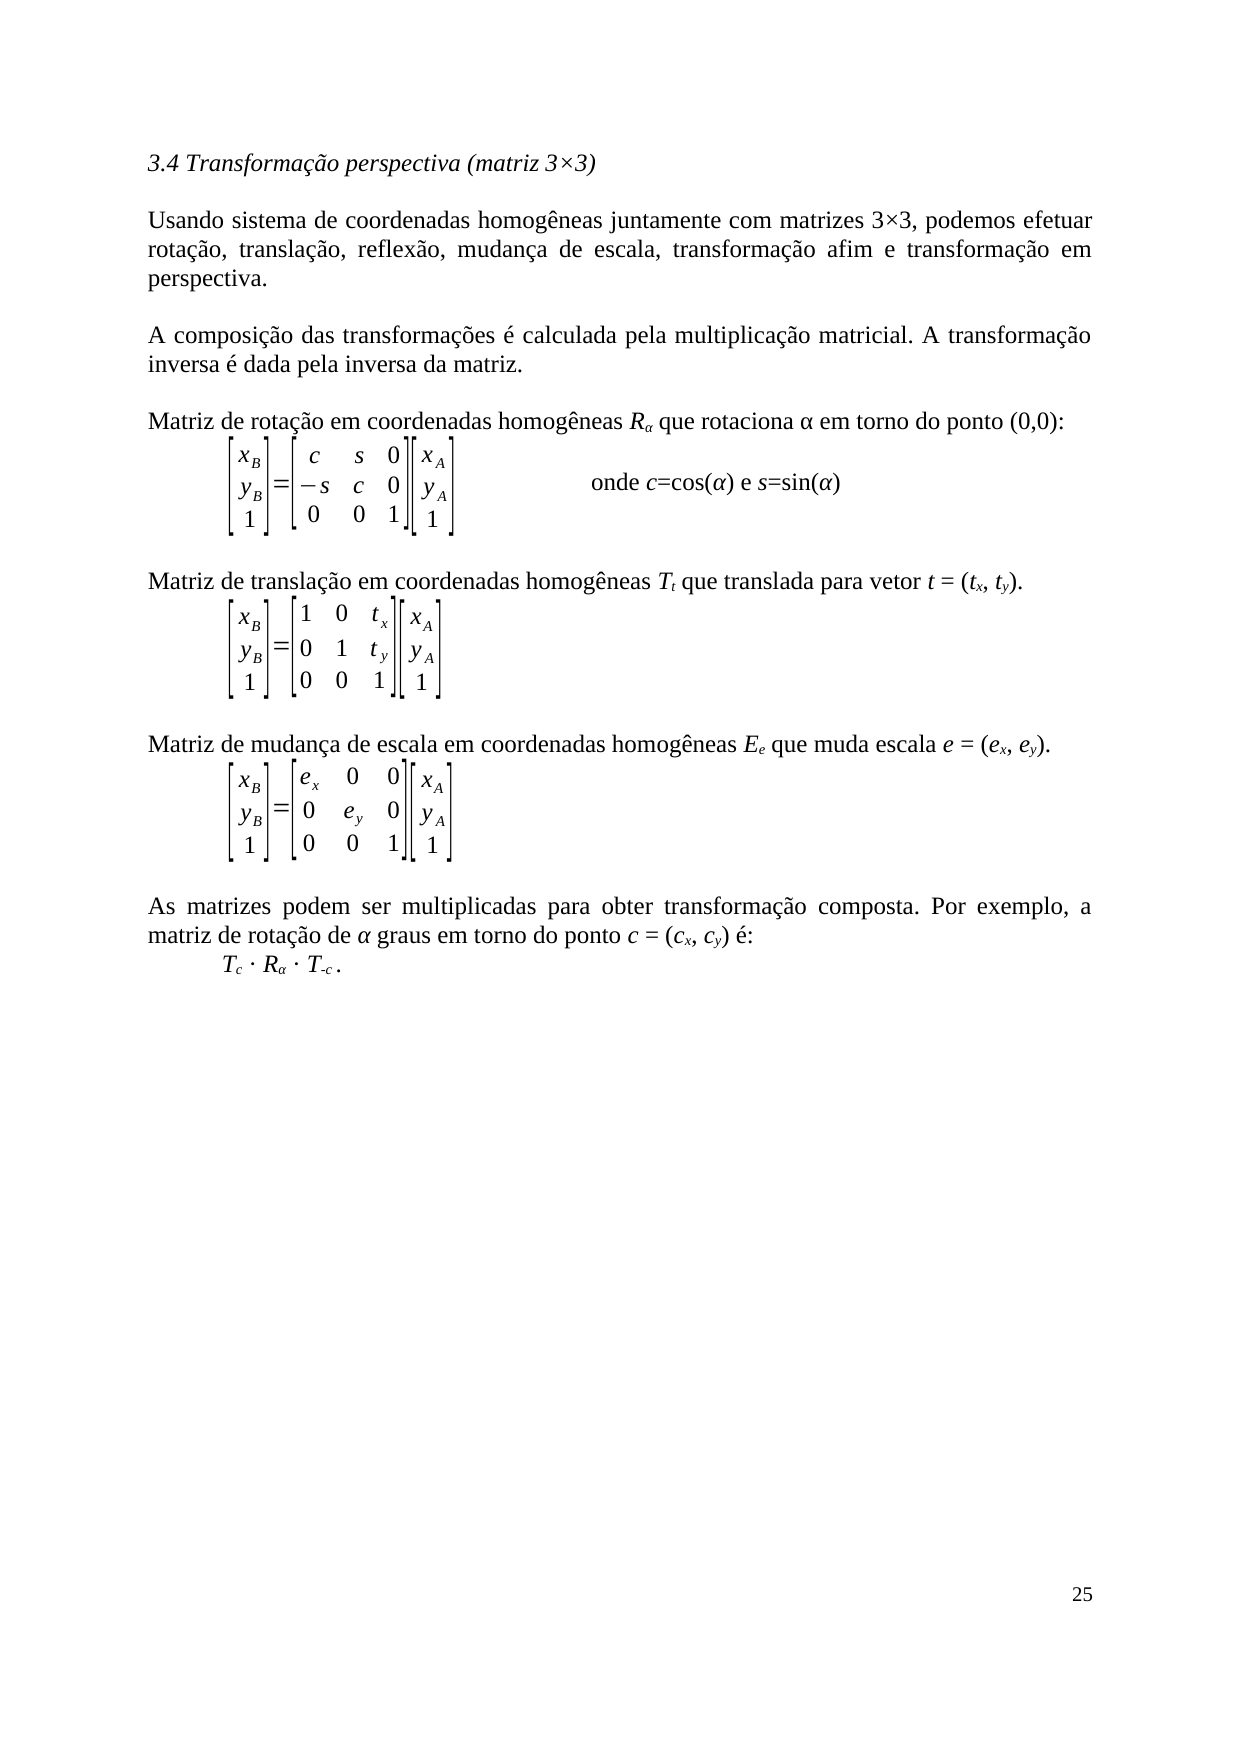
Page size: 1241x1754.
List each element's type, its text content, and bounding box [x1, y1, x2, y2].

text Matriz de rotação em coordenadas homogêneas Rα que rotaciona α em torno do ponto (0,0): [148, 406, 1092, 435]
text Usando sistema de coordenadas homogêneas juntamente com matrizes 3×3, podemos efetuar rotação, translação, reflexão, mudança de escala, transformação afim e transformação em perspectiva. [148, 205, 1092, 291]
text As matrizes podem ser multiplicadas para obter transformação composta. Por exemplo, a matriz de rotação de α graus em torno do ponto c = (cx, cy) é: [148, 891, 1092, 949]
text 3.4 Transformação perspectiva (matriz 3×3) [148, 148, 1092, 176]
text onde c=cos(α) e s=sin(α) [148, 435, 1092, 537]
text A composição das transformações é calculada pela multiplicação matricial. A transformação inversa é dada pela inversa da matriz. [148, 320, 1092, 378]
text Matriz de mudança de escala em coordenadas homogêneas Ee que muda escala e = (ex, ey). [148, 729, 1092, 757]
text Tc · Rα · T-c . [148, 949, 1092, 977]
text Matriz de translação em coordenadas homogêneas Tt que translada para vetor t = (tx, ty). [148, 566, 1092, 595]
